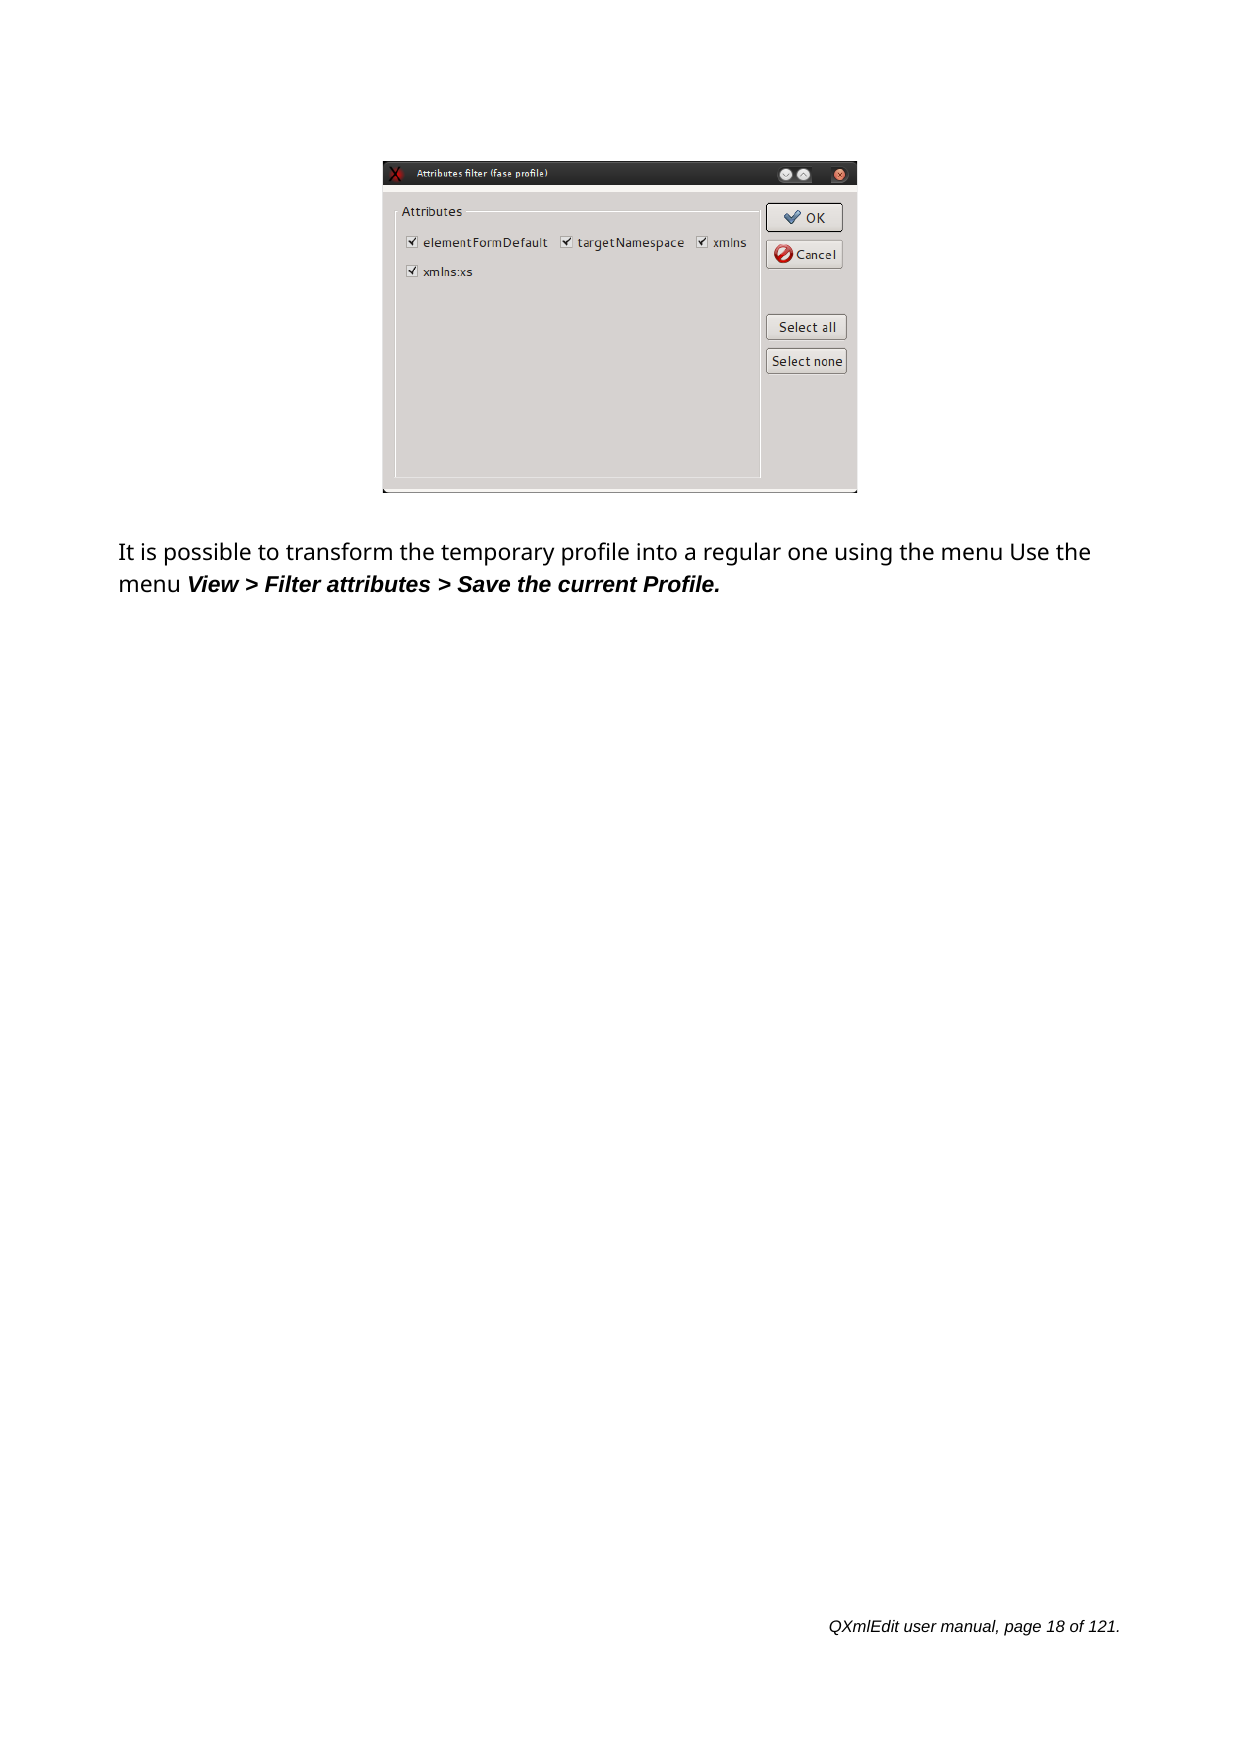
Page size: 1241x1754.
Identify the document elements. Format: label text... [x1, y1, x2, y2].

text It is possible to transform the temporary profile into a regular one using the menu Use the menu View > Filter attributes > Save the current Profile. [118, 536, 1122, 599]
picture [382, 161, 858, 493]
